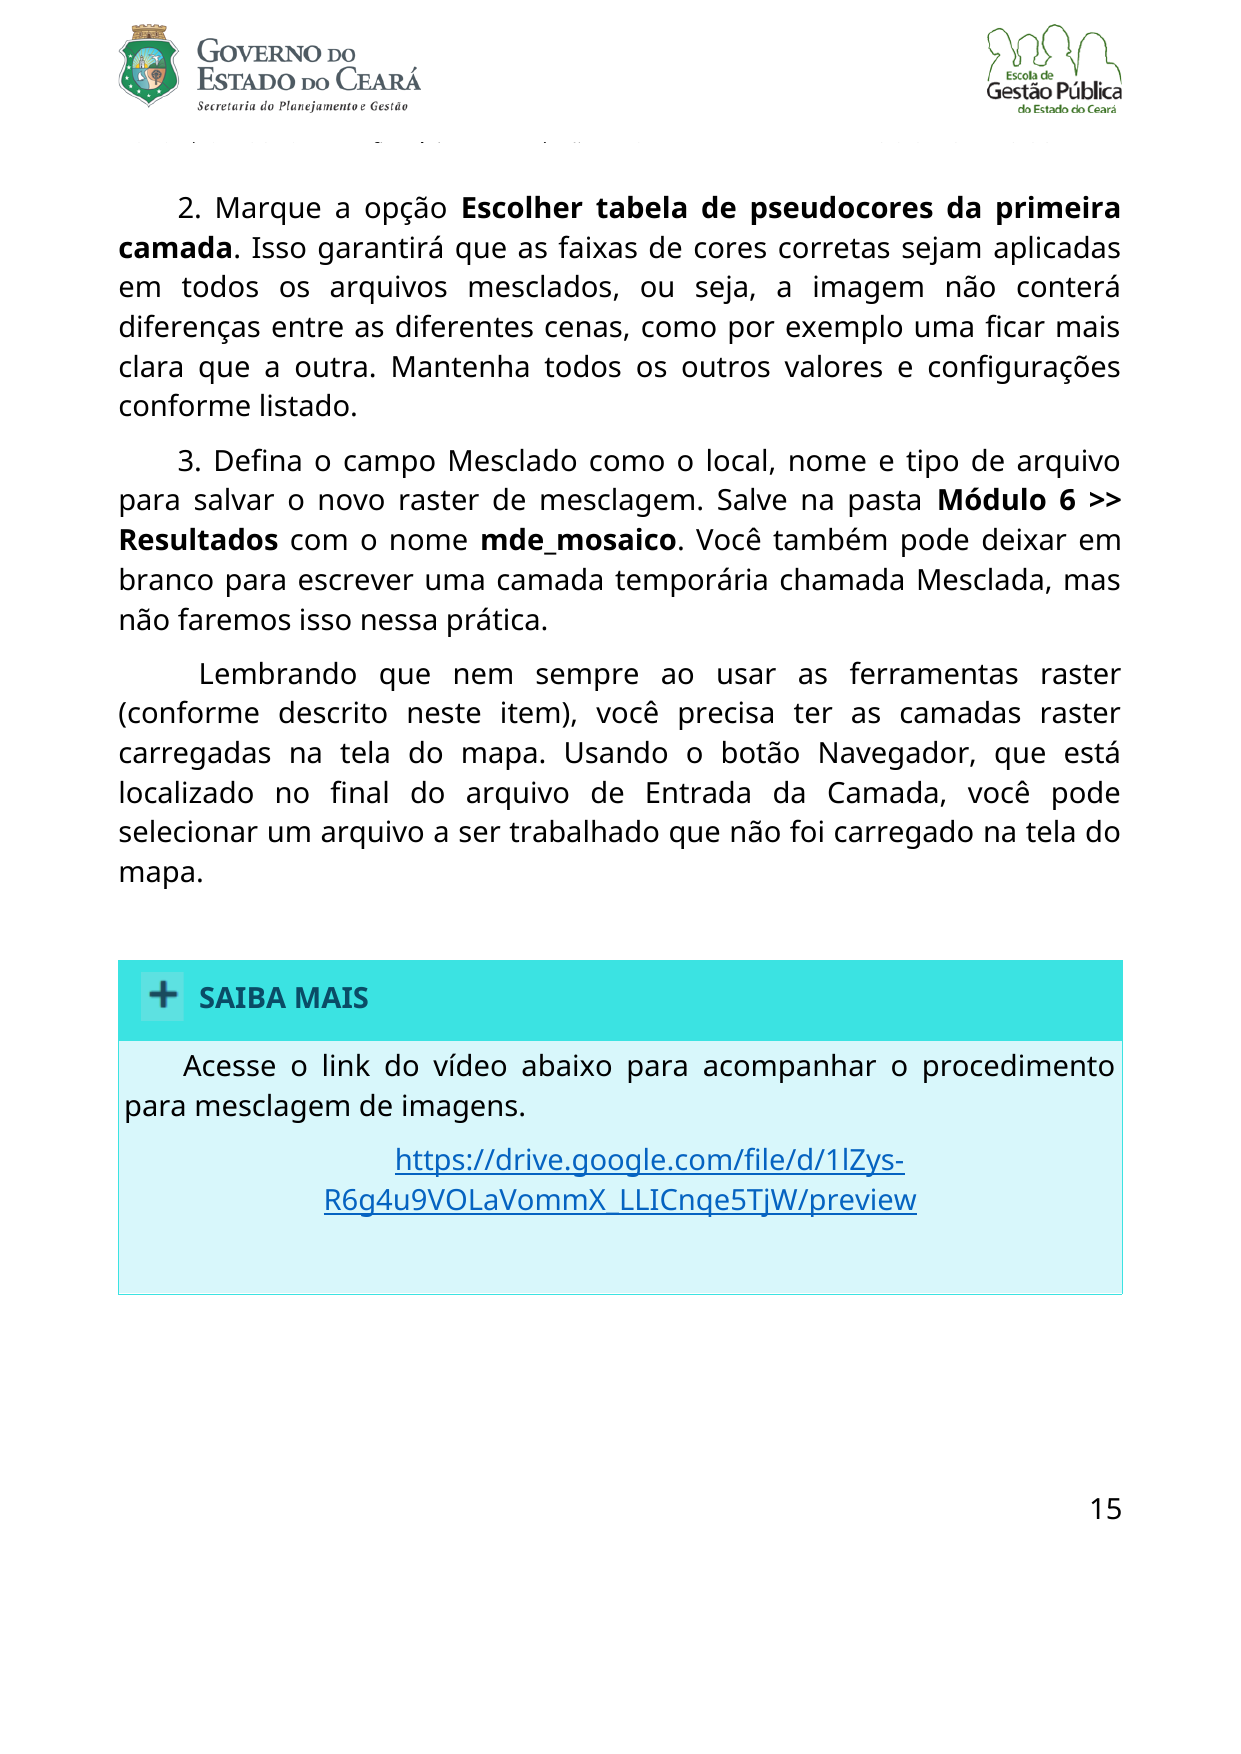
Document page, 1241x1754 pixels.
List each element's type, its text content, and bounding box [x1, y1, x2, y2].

table_cell Acesse o link do vídeo abaixo para acompanhar o procedimento para mesclagem de imagens. https://drive.google.com/file/d/1lZys-R6g4u9VOLaVommX_LLICnqe5TjW/preview [119, 1041, 1122, 1293]
picture [141, 972, 184, 1021]
text Lembrando que nem sempre ao usar as ferramentas raster (conforme descrito neste item), você precisa ter as camadas raster carregadas na tela do mapa. Usando o botão Navegador, que está localizado no final do arquivo de Entrada da Camada, você pode selecionar um arquivo a ser trabalhado que não foi carregado na tela do mapa. [118, 653, 1122, 891]
table_header SAIBA MAIS [119, 961, 1122, 1040]
picture [118, 24, 1122, 113]
text 3. Defina o campo Mesclado como o local, nome e tipo de arquivo para salvar o novo raster de mesclagem. Salve na pasta Módulo 6 >> Resultados com o nome mde_mosaico. Você também pode deixar em branco para escrever uma camada temporária chamada Mesclada, mas não faremos isso nessa prática. [118, 440, 1122, 638]
text 2. Marque a opção Escolher tabela de pseudocores da primeira camada. Isso garantirá que as faixas de cores corretas sejam aplicadas em todos os arquivos mesclados, ou seja, a imagem não conterá diferenças entre as diferentes cenas, como por exemplo uma ficar mais clara que a outra. Mantenha todos os outros valores e configurações conforme listado. [118, 187, 1122, 425]
